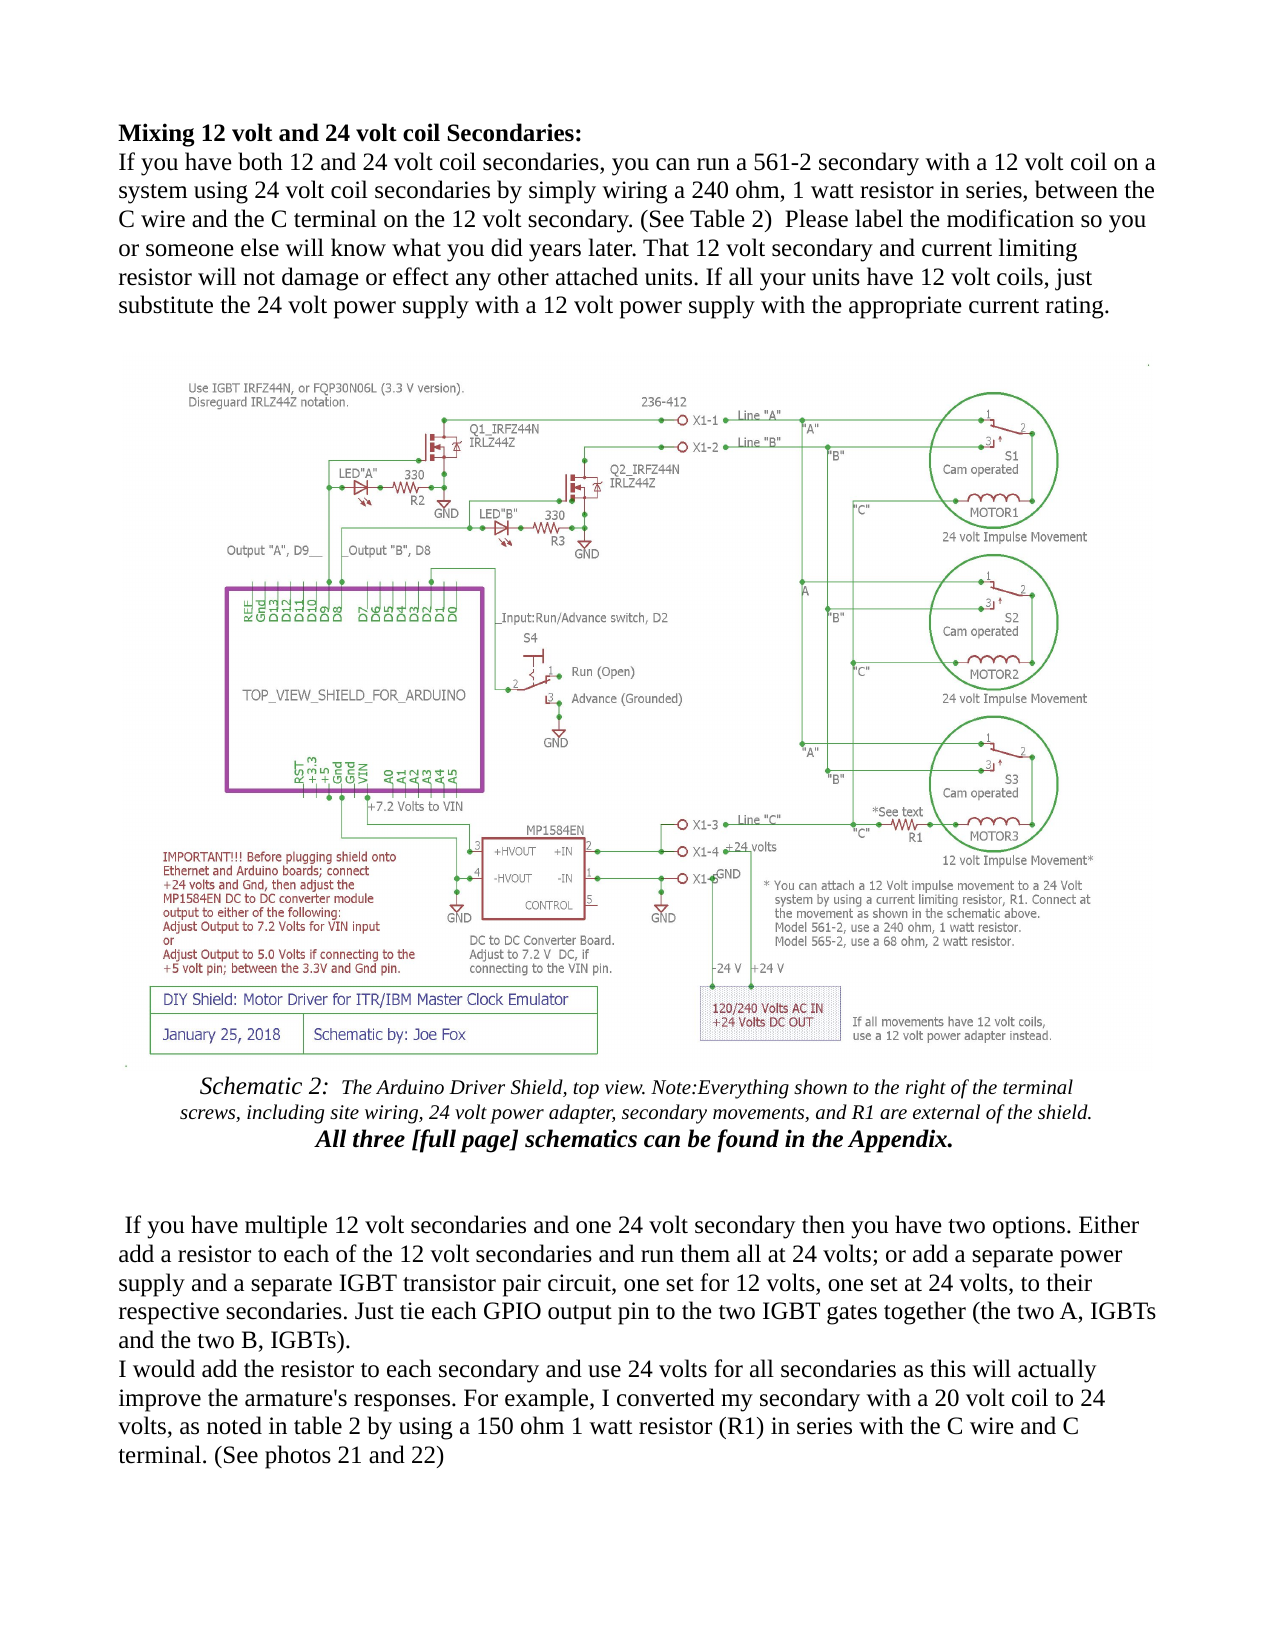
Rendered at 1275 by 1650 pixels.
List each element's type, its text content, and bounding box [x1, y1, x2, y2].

text Mixing 12 volt and 24 volt coil Secondaries: [118, 118, 1157, 147]
text Schematic 2: The Arduino Driver Shield, top view. Note:Everything shown to the right of the terminal screws, including site wiring, 24 volt power adapter, secondary movements, and R1 are external of the shield. All three [full page] schematics can be found in the Appendix. [179, 1071, 1096, 1153]
text I would add the resistor to each secondary and use 24 volts for all secondaries as this will actually improve the armature's responses. For example, I converted my secondary with a 20 volt coil to 24 volts, as noted in table 2 by using a 150 ohm 1 watt resistor (R1) in series with the C wire and C terminal. (See photos 21 and 22) [118, 1354, 1157, 1469]
text If you have multiple 12 volt secondaries and one 24 volt secondary then you have two options. Either add a resistor to each of the 12 volt secondaries and run them all at 24 volts; or add a separate power supply and a separate IGBT transistor pair circuit, one set for 12 volts, one set at 24 volts, to their respective secondaries. Just tie each GPIO output pin to the two IGBT gates together (the two A, IGBTs and the two B, IGBTs). [118, 1210, 1157, 1354]
picture [121, 352, 1154, 1071]
text If you have both 12 and 24 volt coil secondaries, you can run a 561-2 secondary with a 12 volt coil on a [118, 147, 1157, 176]
text system using 24 volt coil secondaries by simply wiring a 240 ohm, 1 watt resistor in series, between the [118, 176, 1157, 204]
text C wire and the C terminal on the 12 volt secondary. (See Table 2) Please label the modification so you or someone else will know what you did years later. That 12 volt secondary and current limiting resistor will not damage or effect any other attached units. If all your units have 12 volt coils, just substitute the 24 volt power supply with a 12 volt power supply with the appropriate current rating. [118, 204, 1157, 319]
